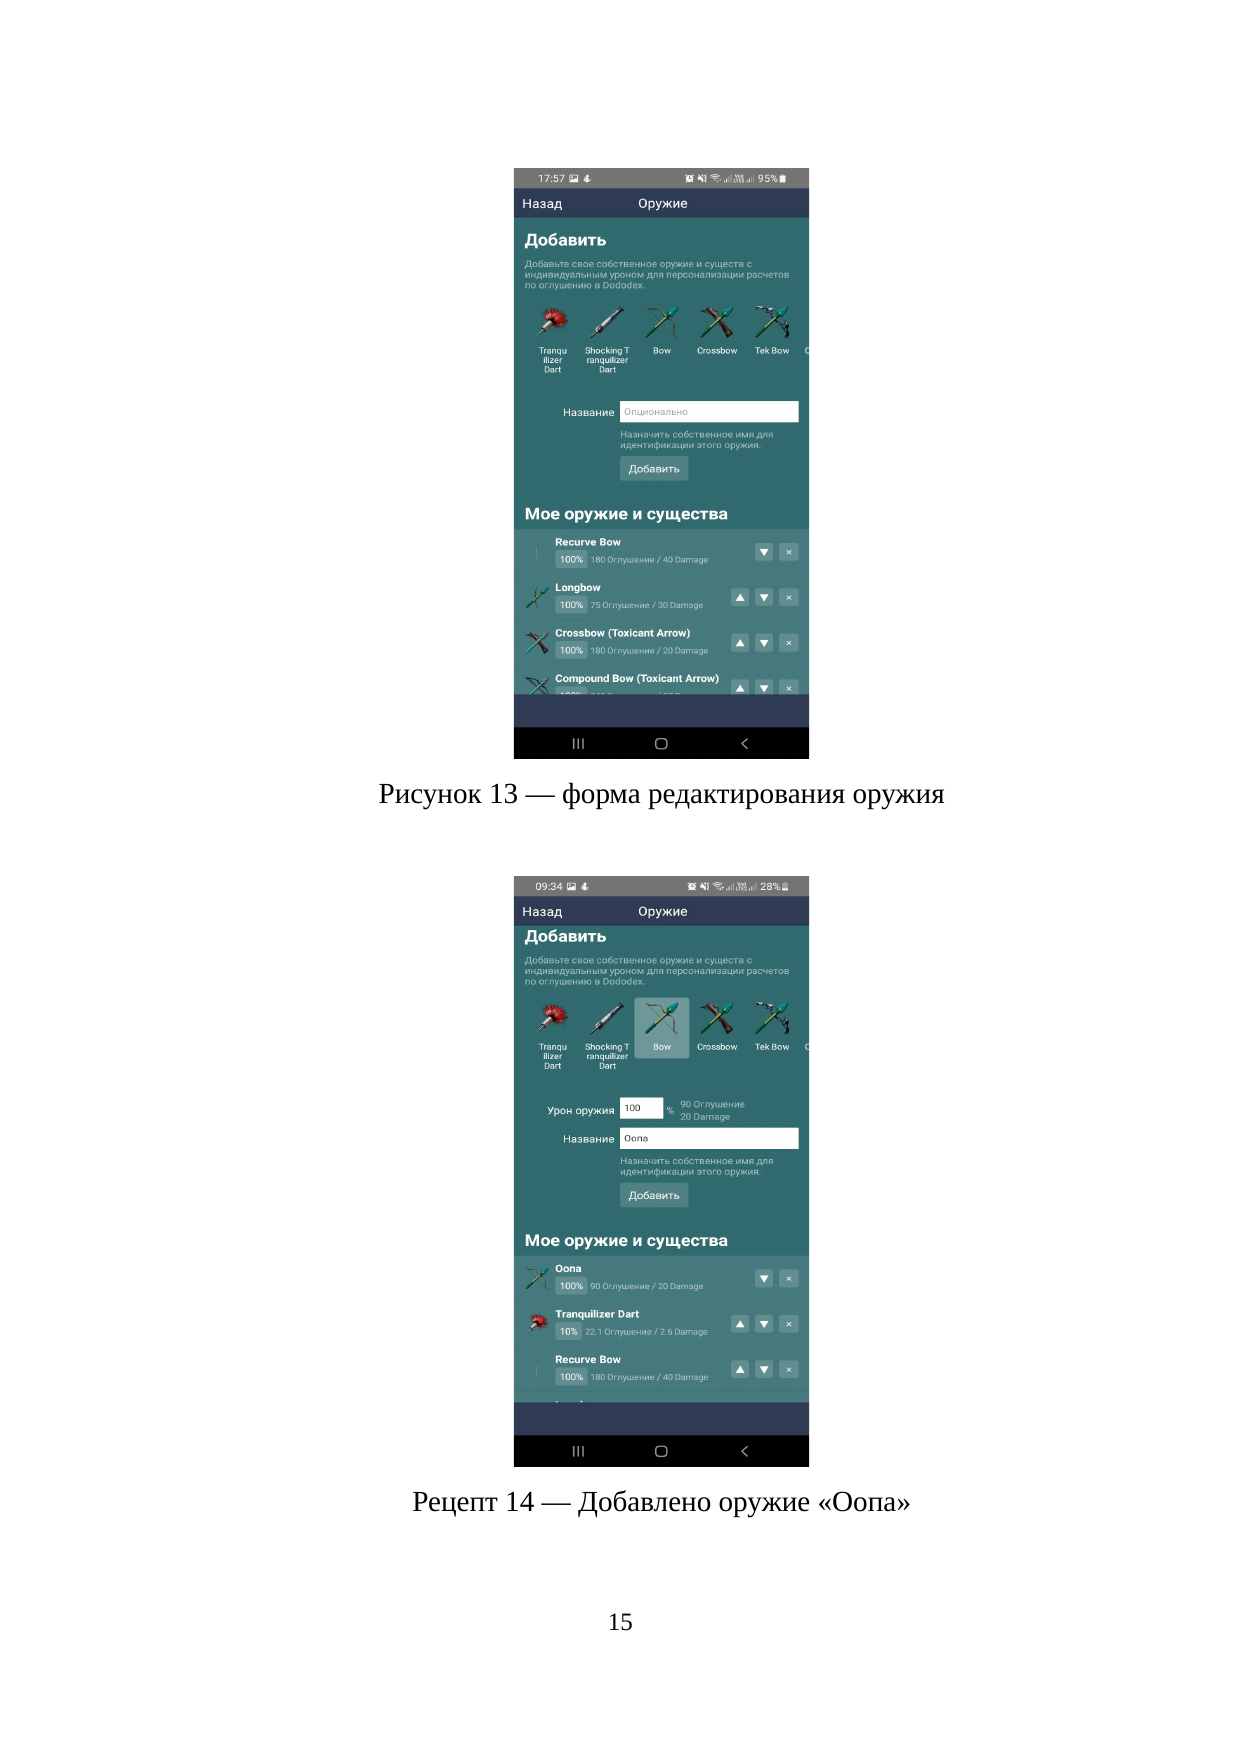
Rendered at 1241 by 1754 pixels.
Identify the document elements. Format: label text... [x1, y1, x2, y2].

list Рецепт 14 — Добавлено оружие «Оопа» [201, 1484, 1122, 1517]
list Рисунок 13 — форма редактирования оружия [201, 776, 1122, 809]
picture [513, 168, 810, 759]
picture [513, 876, 810, 1467]
